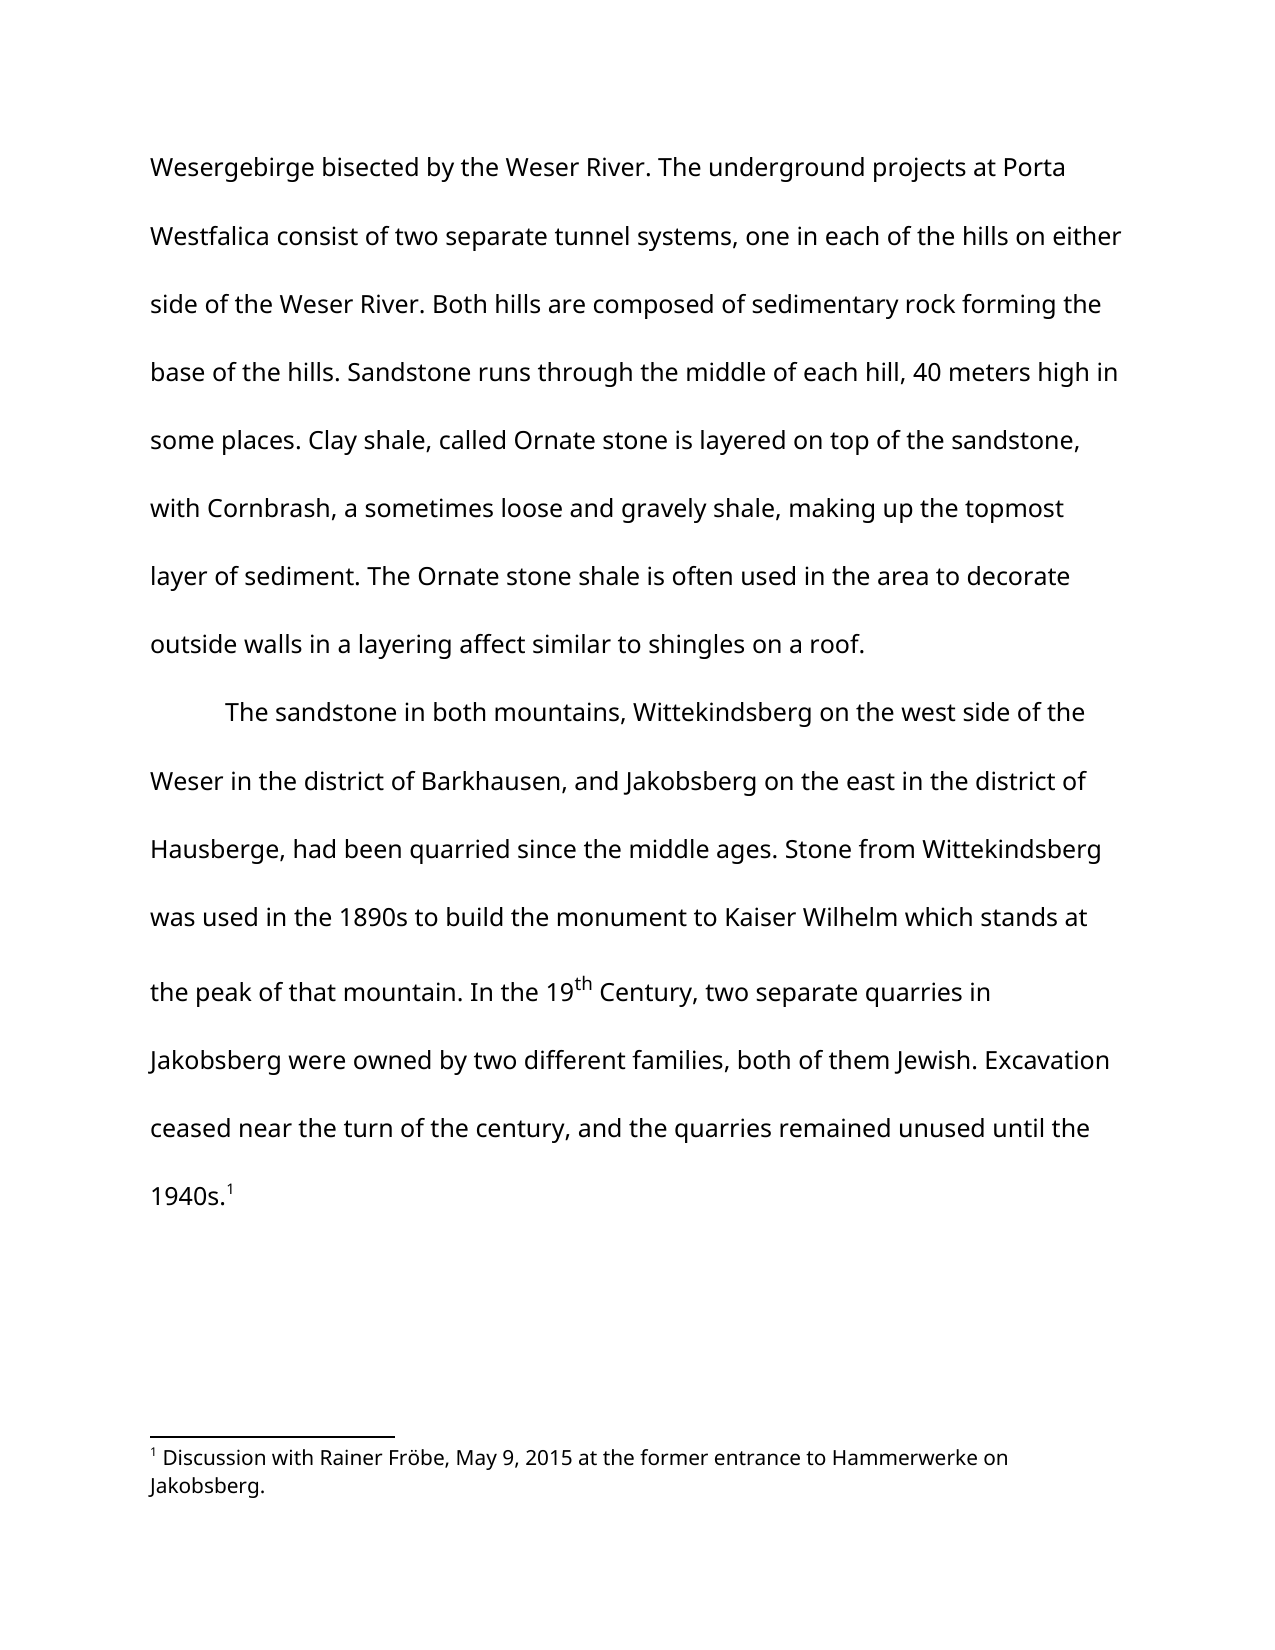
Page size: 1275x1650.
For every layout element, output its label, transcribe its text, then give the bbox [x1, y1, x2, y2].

text The sandstone in both mountains, Wittekindsberg on the west side of the Weser in the district of Barkhausen, and Jakobsberg on the east in the district of Hausberge, had been quarried since the middle ages. Stone from Wittekindsberg was used in the 1890s to build the monument to Kaiser Wilhelm which stands at the peak of that mountain. In the 19th Century, two separate quarries in Jakobsberg were owned by two different families, both of them Jewish. Excavation ceased near the turn of the century, and the quarries remained unused until the 1940s. [150, 695, 1125, 1213]
text Wesergebirge bisected by the Weser River. The underground projects at Porta Westfalica consist of two separate tunnel systems, one in each of the hills on either side of the Weser River. Both hills are composed of sedimentary rock forming the base of the hills. Sandstone runs through the middle of each hill, 40 meters high in some places. Clay shale, called Ornate stone is layered on top of the sandstone, with Cornbrash, a sometimes loose and gravely shale, making up the topmost layer of sediment. The Ornate stone shale is often used in the area to decorate outside walls in a layering affect similar to shingles on a roof. [150, 150, 1125, 661]
text Discussion with Rainer Fröbe, May 9, 2015 at the former entrance to Hammerwerke on Jakobsberg. [150, 1443, 1125, 1500]
